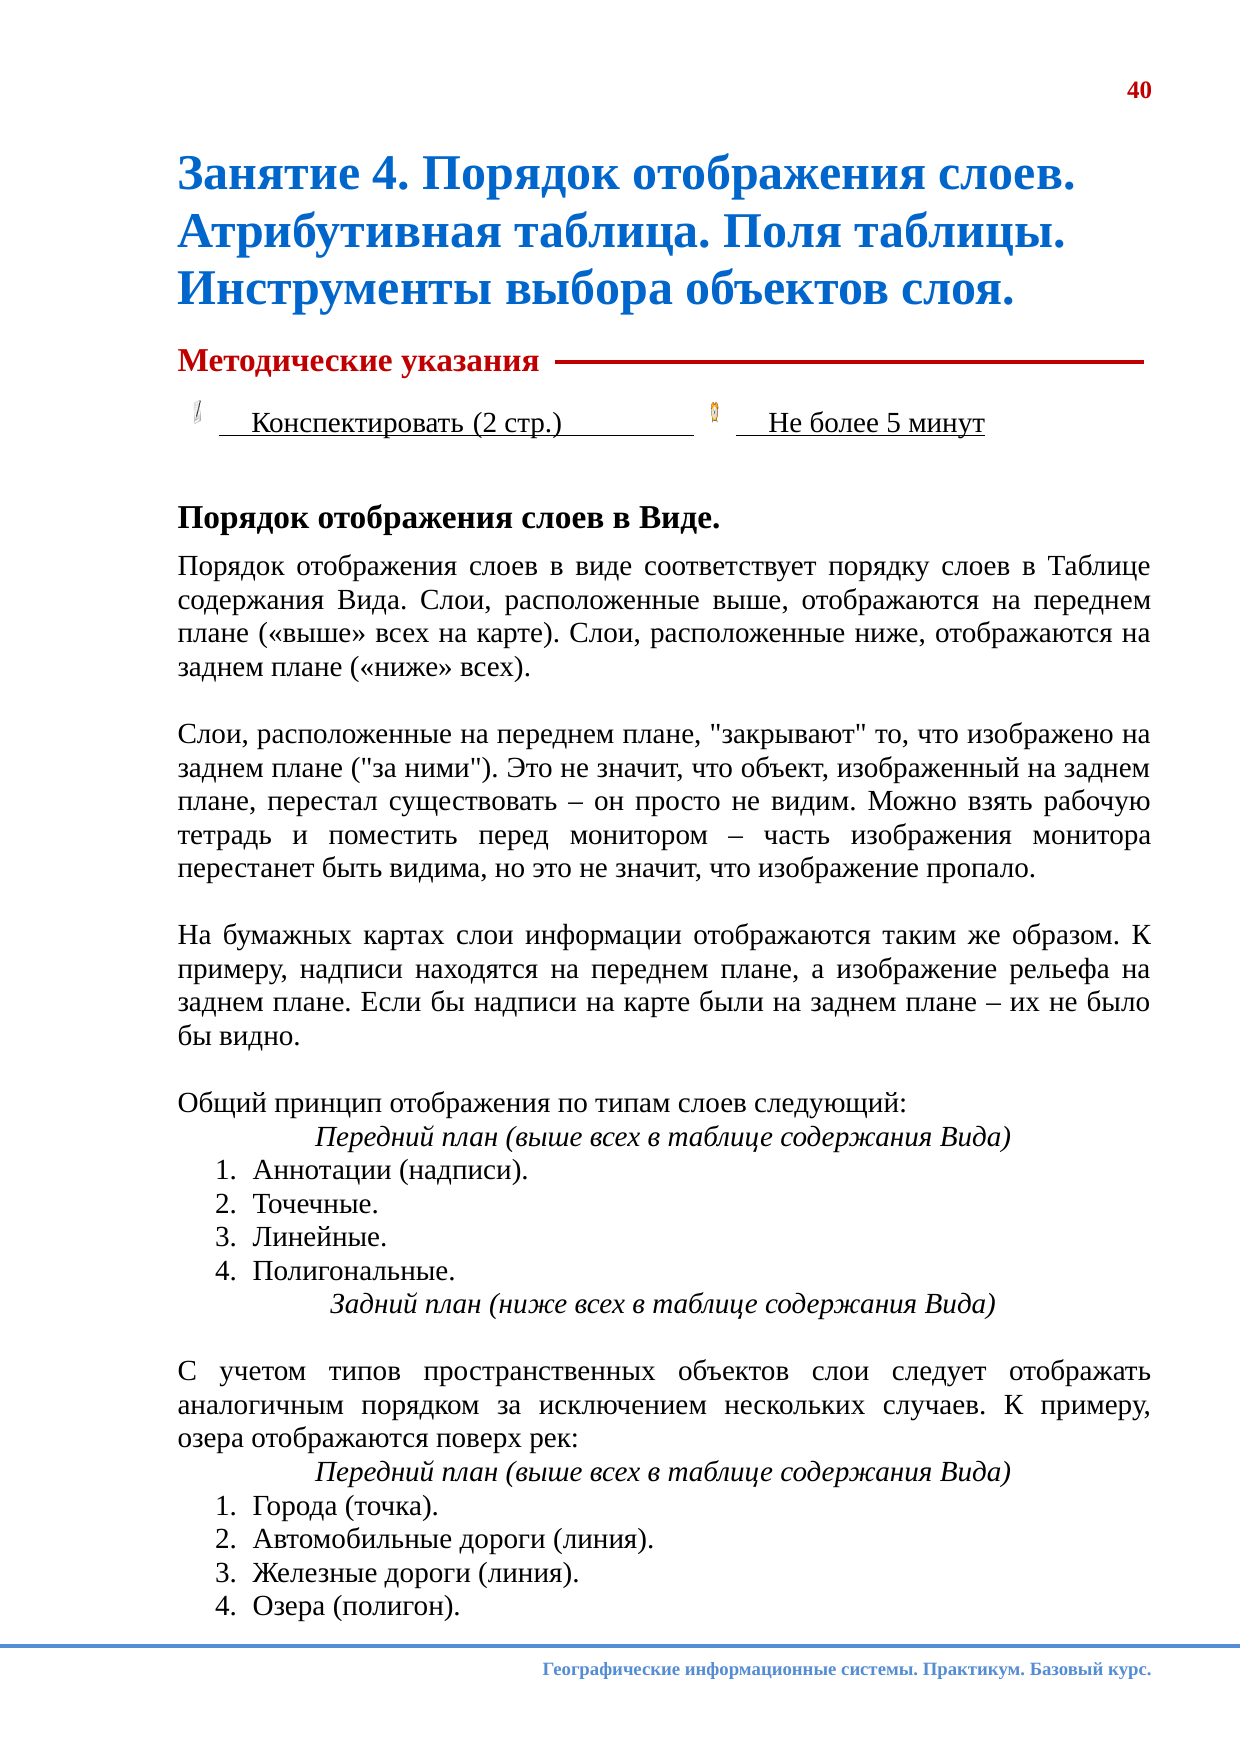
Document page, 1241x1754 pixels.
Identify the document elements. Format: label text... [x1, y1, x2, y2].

picture [193, 400, 202, 424]
list Точечные. [215, 1186, 1152, 1219]
text Порядок отображения слоев в Виде. [177, 498, 1152, 536]
text Порядок отображения слоев в виде соответствует порядку слоев в Таблице содержания Вида. Слои, расположенные выше, отображаются на переднем плане («выше» всех на карте). Слои, расположенные ниже, отображаются на заднем плане («ниже» всех). [177, 548, 1152, 683]
text С учетом типов пространственных объектов слои следует отображать аналогичным порядком за исключением нескольких случаев. К примеру, озера отображаются поверх рек: [177, 1353, 1152, 1454]
list Аннотации (надписи). [215, 1152, 1152, 1186]
list Линейные. [215, 1219, 1152, 1253]
subtitle Занятие 4. Порядок отображения слоев. Атрибутивная таблица. Поля таблицы. Инструменты выбора объектов слоя. [177, 143, 1152, 316]
list Города (точка). [215, 1488, 1152, 1521]
list Полигональные. [215, 1253, 1152, 1286]
text Слои, расположенные на переднем плане, "закрывают" то, что изображено на заднем плане ("за ними"). Это не значит, что объект, изображенный на заднем плане, перестал существовать – он просто не видим. Можно взять рабочую тетрадь и поместить перед монитором – часть изображения монитора перестанет быть видима, но это не значит, что изображение пропало. [177, 716, 1152, 884]
text Задний план (ниже всех в таблице содержания Вида) [177, 1286, 1152, 1320]
list Железные дороги (линия). [215, 1555, 1152, 1588]
text На бумажных картах слои информации отображаются таким же образом. К примеру, надписи находятся на переднем плане, а изображение рельефа на заднем плане. Если бы надписи на карте были на заднем плане – их не было бы видно. [177, 917, 1152, 1052]
text Конспектировать (2 стр.) Не более 5 минут [177, 391, 1152, 439]
list Озера (полигон). [215, 1588, 1152, 1622]
text Передний план (выше всех в таблице содержания Вида) [177, 1454, 1152, 1488]
picture [710, 400, 719, 424]
text Передний план (выше всех в таблице содержания Вида) [177, 1119, 1152, 1152]
text Методические указания [177, 341, 1152, 379]
list Автомобильные дороги (линия). [215, 1521, 1152, 1555]
text Общий принцип отображения по типам слоев следующий: [177, 1085, 1152, 1119]
